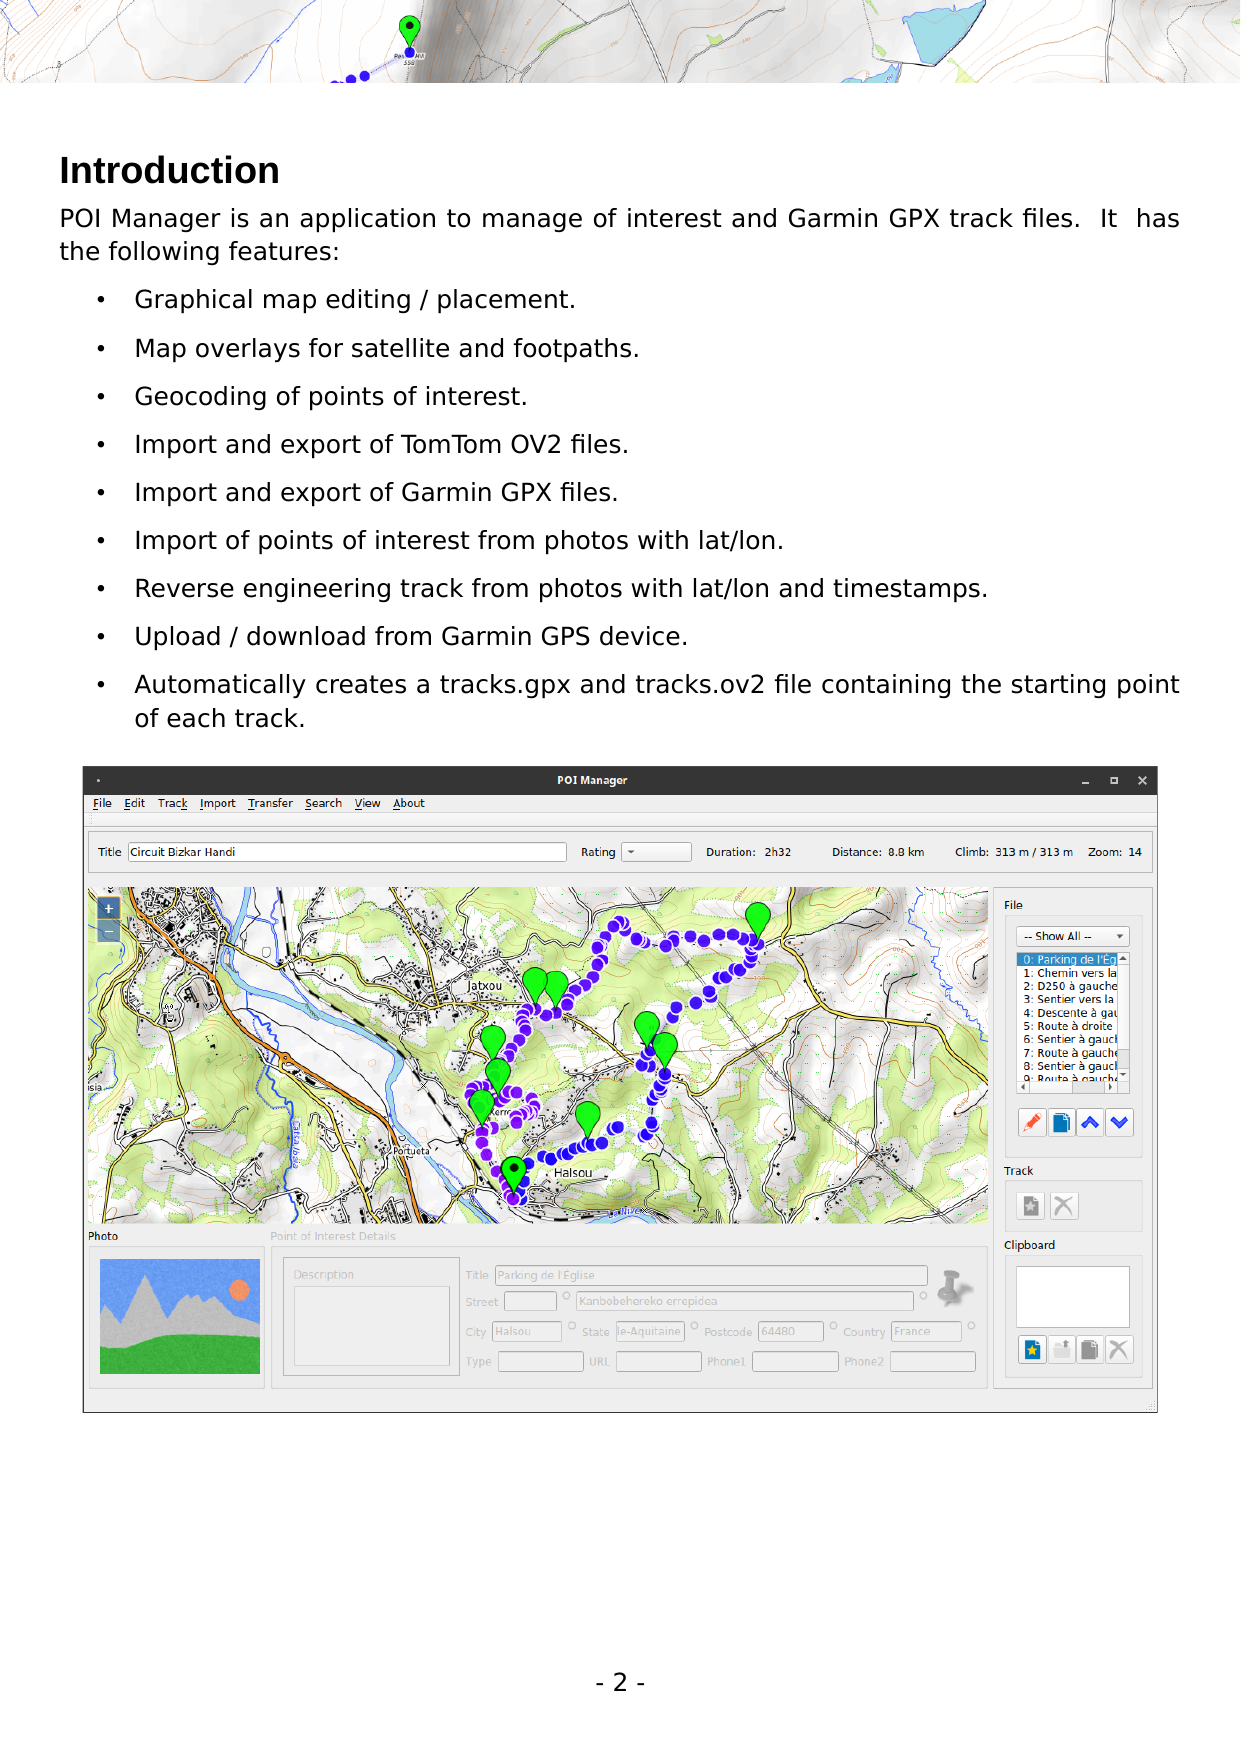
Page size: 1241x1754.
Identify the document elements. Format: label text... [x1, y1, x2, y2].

list Reverse engineering track from photos with lat/lon and timestamps. [97, 574, 1181, 603]
list Automatically creates a tracks.gpx and tracks.ov2 file containing the starting point of each track. [97, 671, 1181, 733]
subtitle Introduction [59, 148, 1181, 191]
text POI Manager is an application to manage of interest and Garmin GPX track files. It has the following features: [59, 204, 1181, 267]
picture [82, 766, 1158, 1413]
list Map overlays for satellite and footpaths. [97, 334, 1181, 363]
list Import of points of interest from photos with lat/lon. [97, 526, 1181, 555]
list Import and export of TomTom OV2 files. [97, 430, 1181, 459]
list Import and export of Garmin GPX files. [97, 478, 1181, 507]
picture [0, 0, 1241, 83]
list Graphical map editing / placement. [97, 286, 1181, 315]
list Upload / download from Garmin GPS device. [97, 622, 1181, 652]
list Geocoding of points of interest. [97, 382, 1181, 411]
